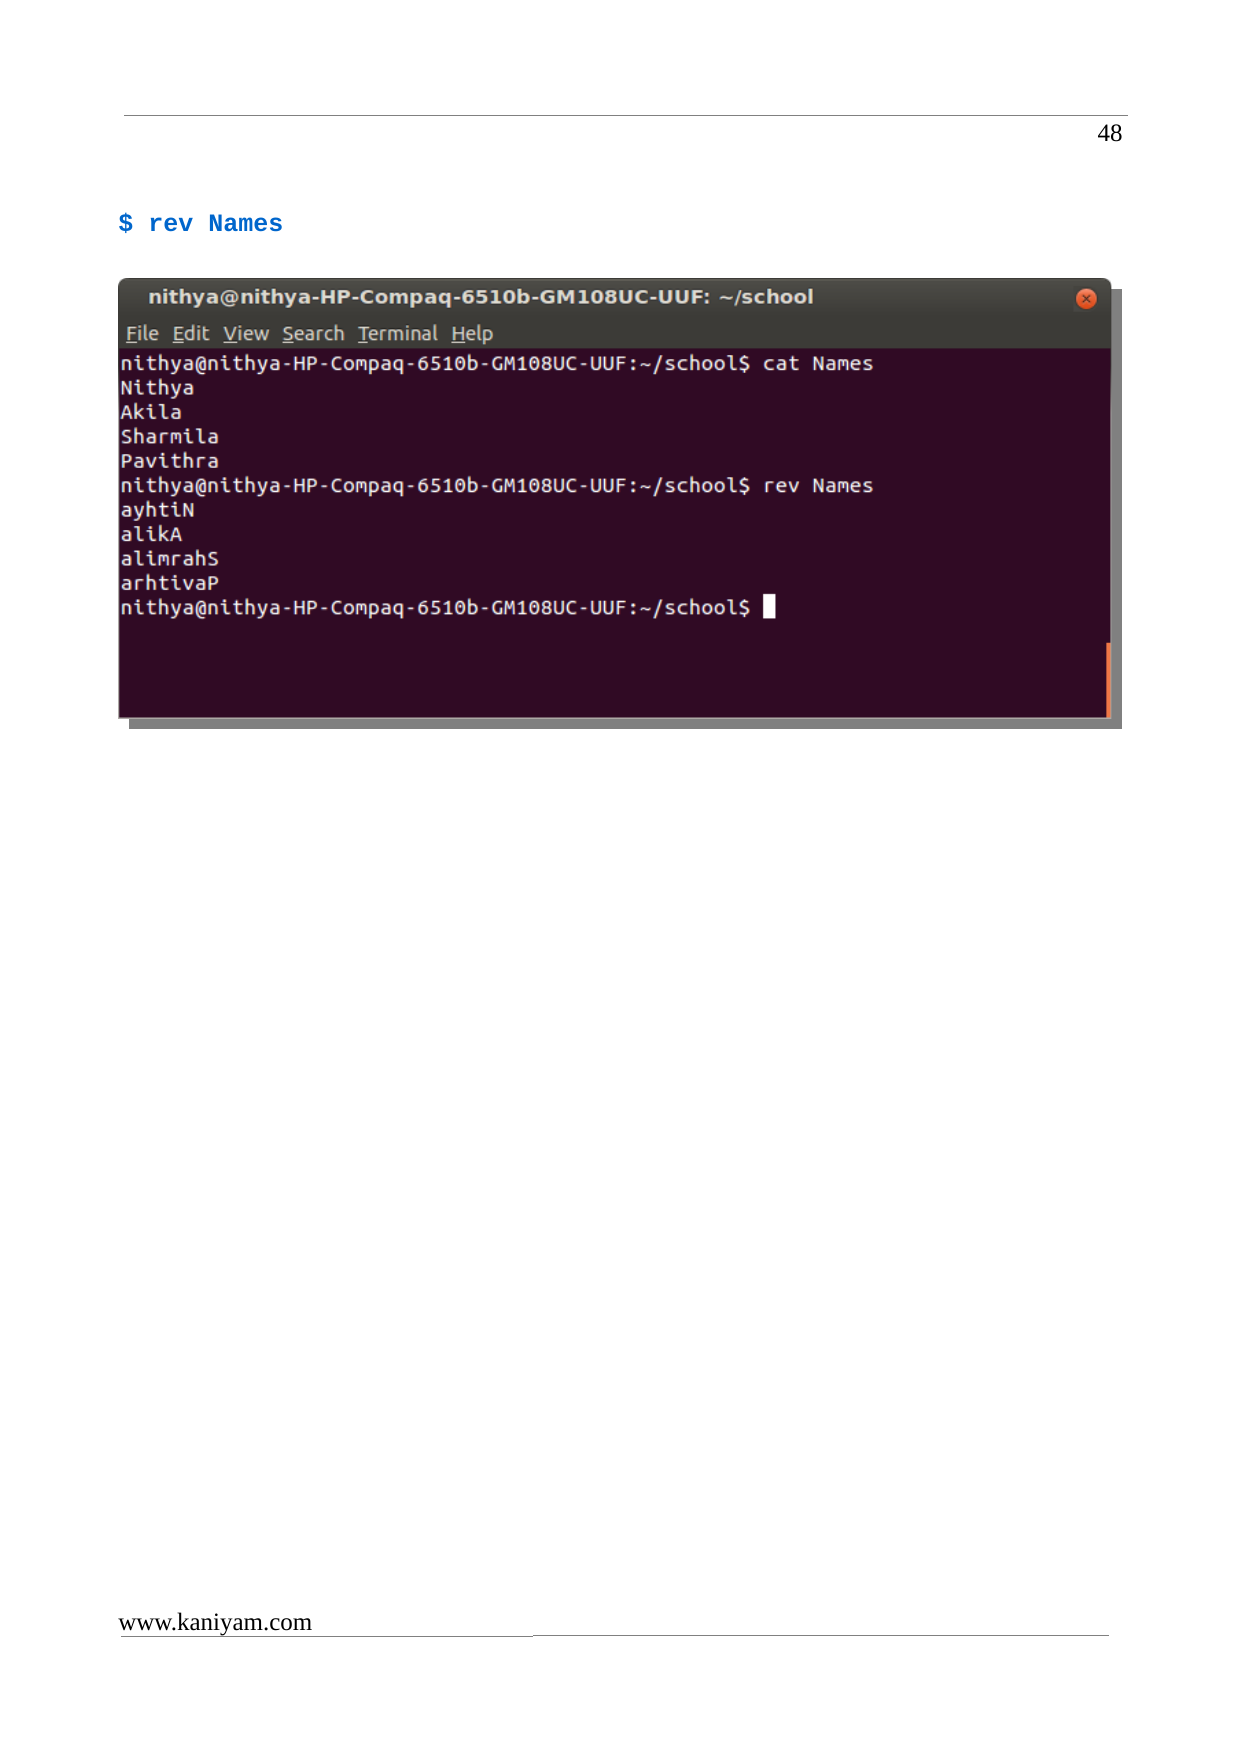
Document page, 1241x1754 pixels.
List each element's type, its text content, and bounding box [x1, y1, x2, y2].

picture [118, 278, 1112, 719]
text $ rev Names [118, 210, 1122, 239]
